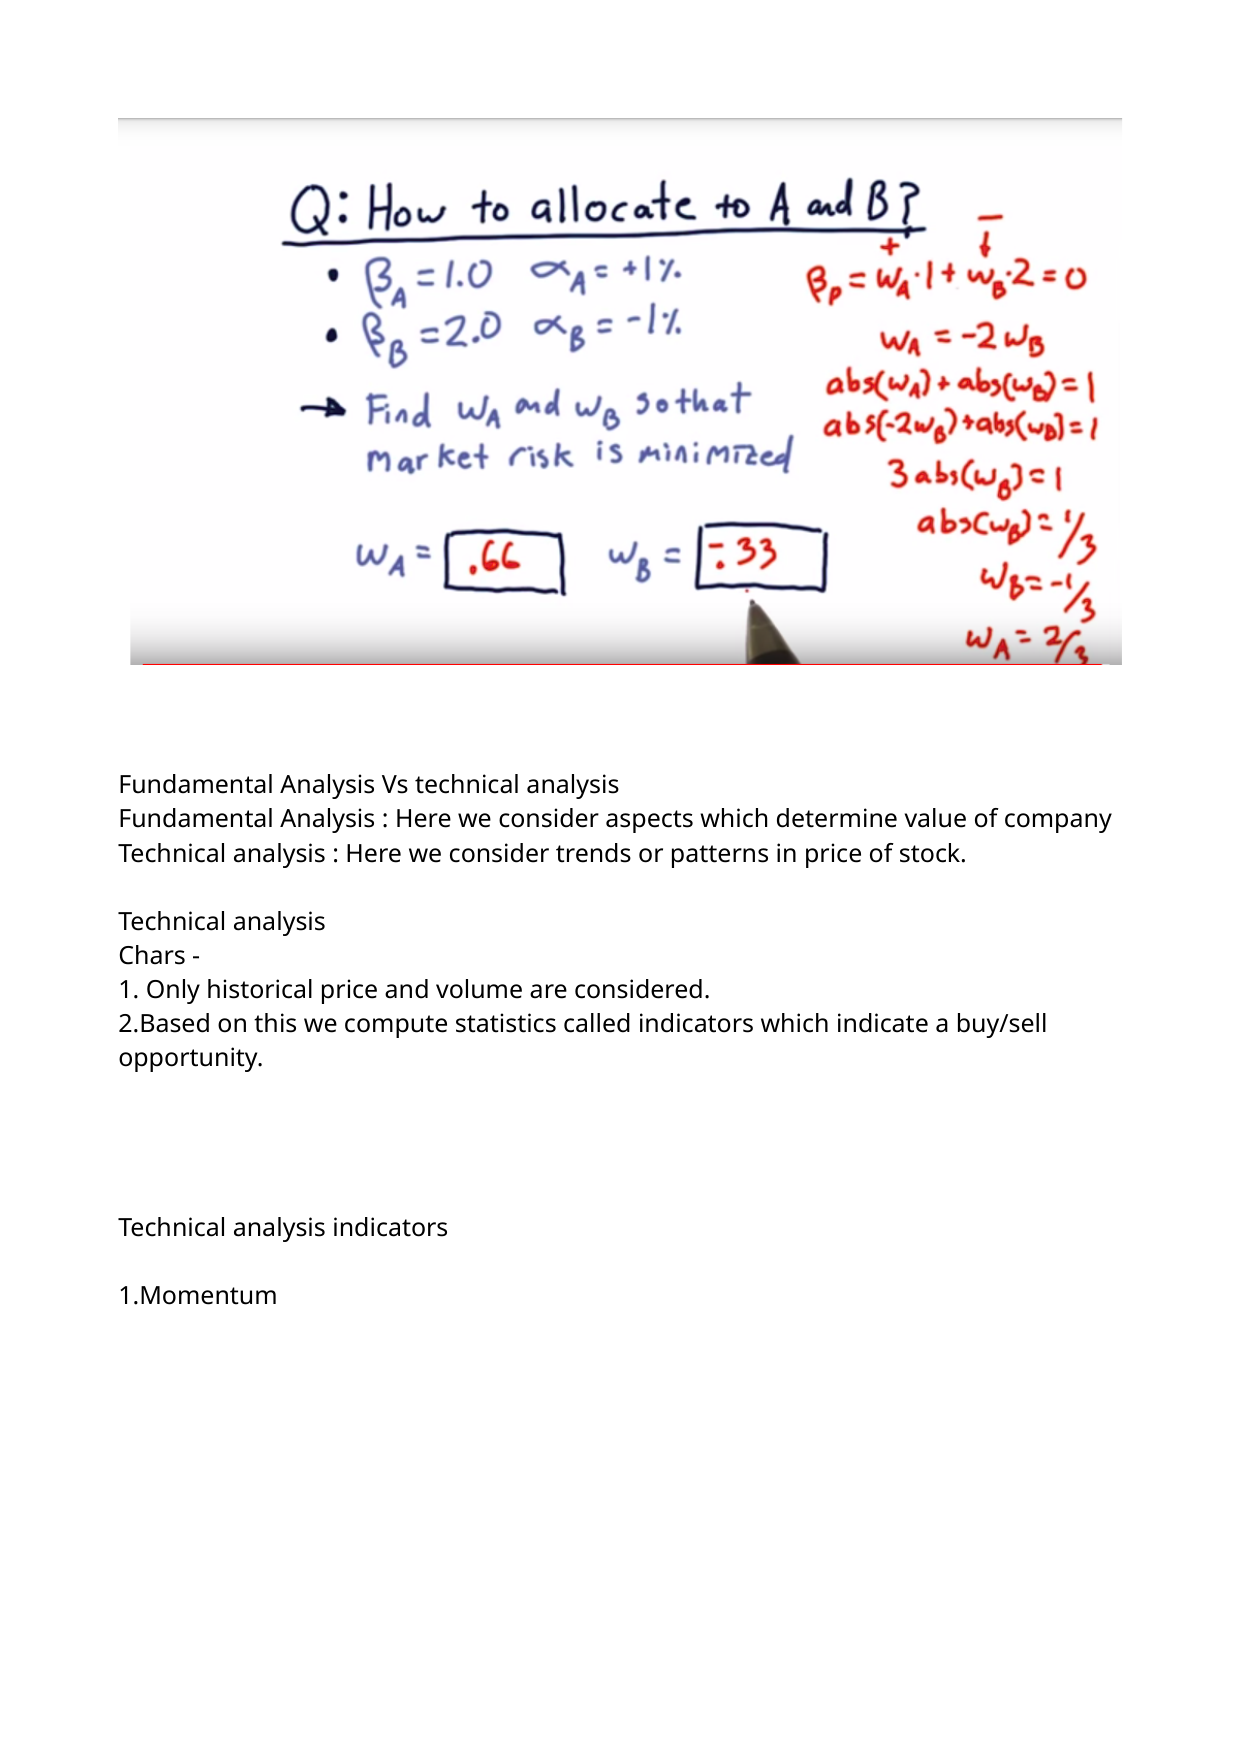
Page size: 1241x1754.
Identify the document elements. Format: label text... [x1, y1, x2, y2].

text 1.Momentum [118, 1278, 1122, 1312]
text Technical analysis : Here we consider trends or patterns in price of stock. [118, 835, 1122, 869]
text Technical analysis [118, 903, 1122, 937]
picture [118, 118, 1123, 665]
text 1. Only historical price and volume are considered. [118, 971, 1122, 1006]
text 2.Based on this we compute statistics called indicators which indicate a buy/sell opportunity. [118, 1006, 1122, 1074]
text Chars - [118, 937, 1122, 971]
text Fundamental Analysis Vs technical analysis [118, 767, 1122, 801]
text Fundamental Analysis : Here we consider aspects which determine value of company [118, 801, 1122, 835]
text Technical analysis indicators [118, 1210, 1122, 1244]
